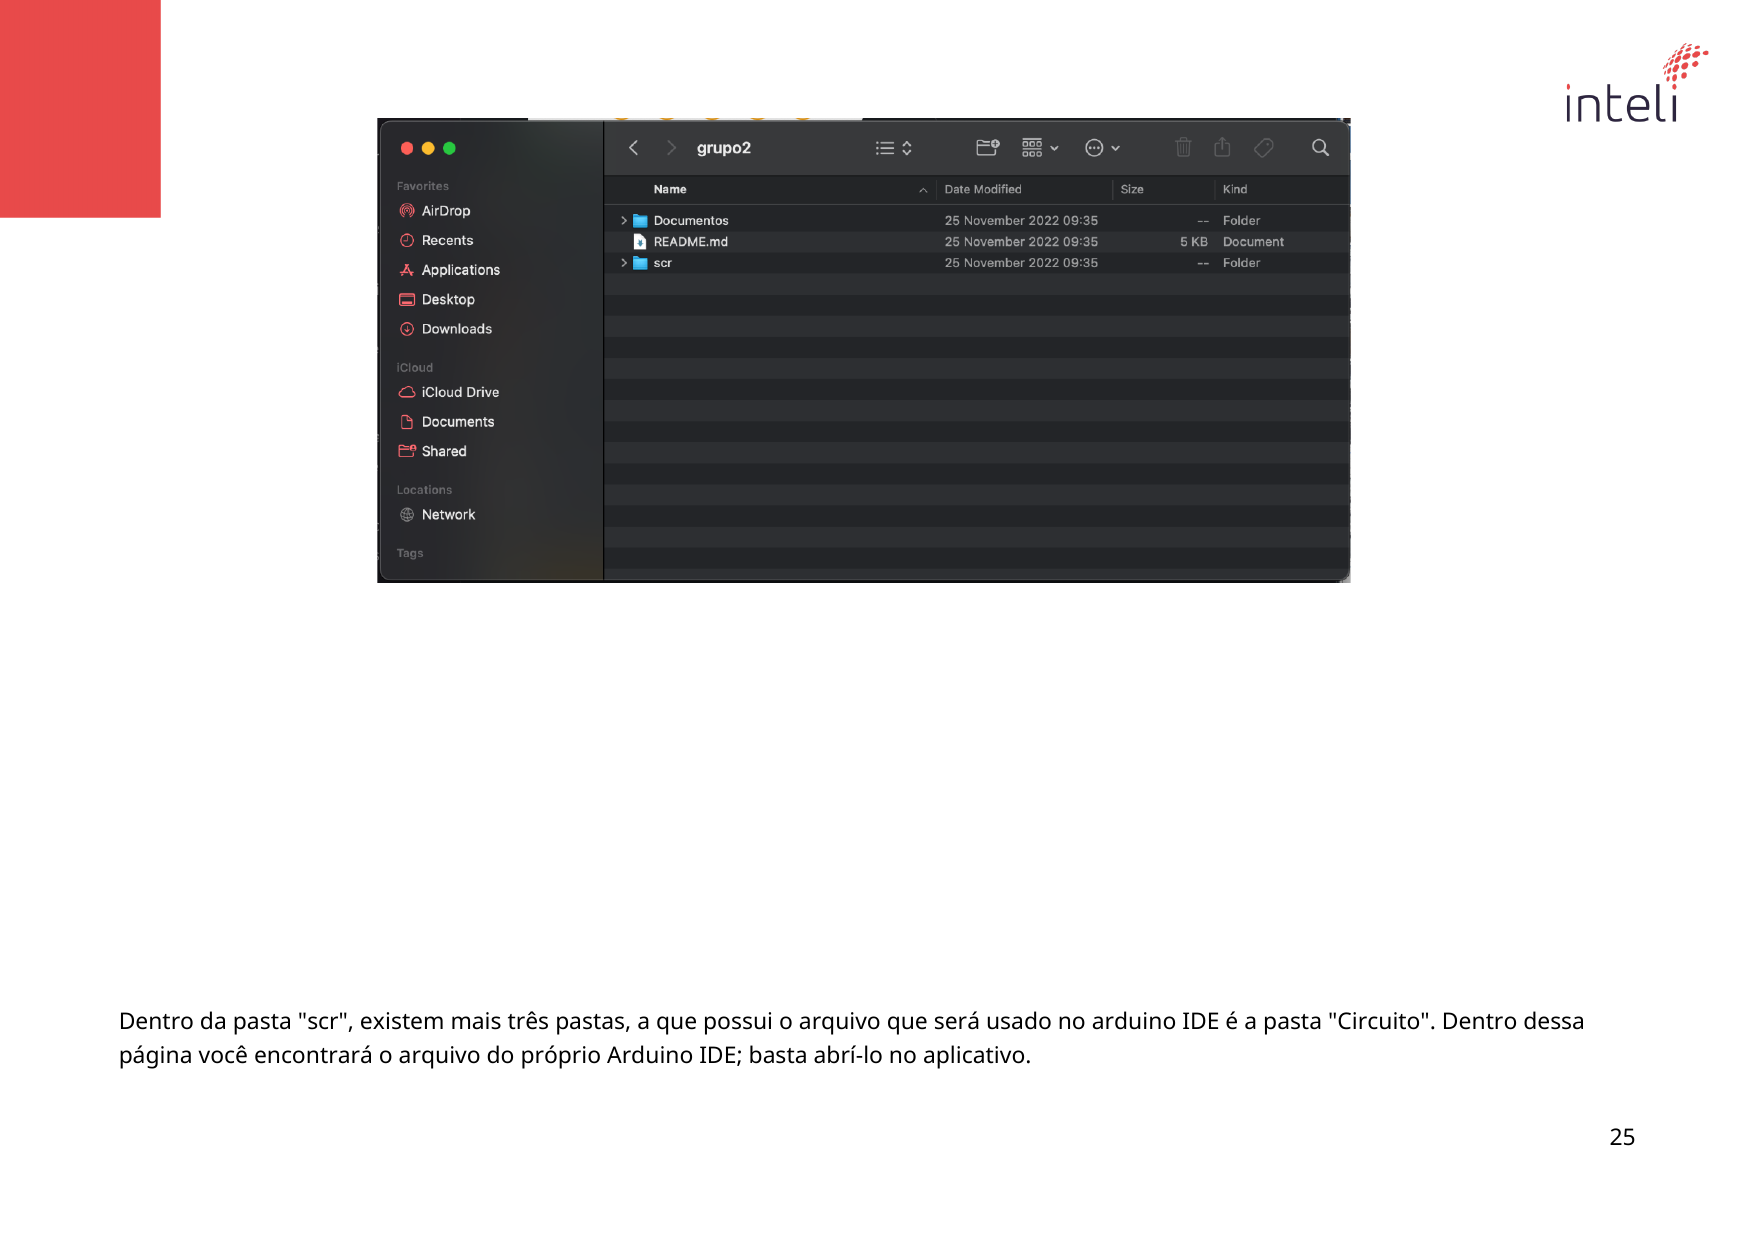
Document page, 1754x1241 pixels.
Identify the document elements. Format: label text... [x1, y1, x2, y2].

text Dentro da pasta "scr", existem mais três pastas, a que possui o arquivo que será usado no arduino IDE é a pasta "Circuito". Dentro dessa página você encontrará o arquivo do próprio Arduino IDE; basta abrí-lo no aplicativo. [118, 1005, 1636, 1070]
picture [1566, 43, 1709, 122]
picture [0, 0, 161, 218]
picture [377, 118, 1351, 583]
